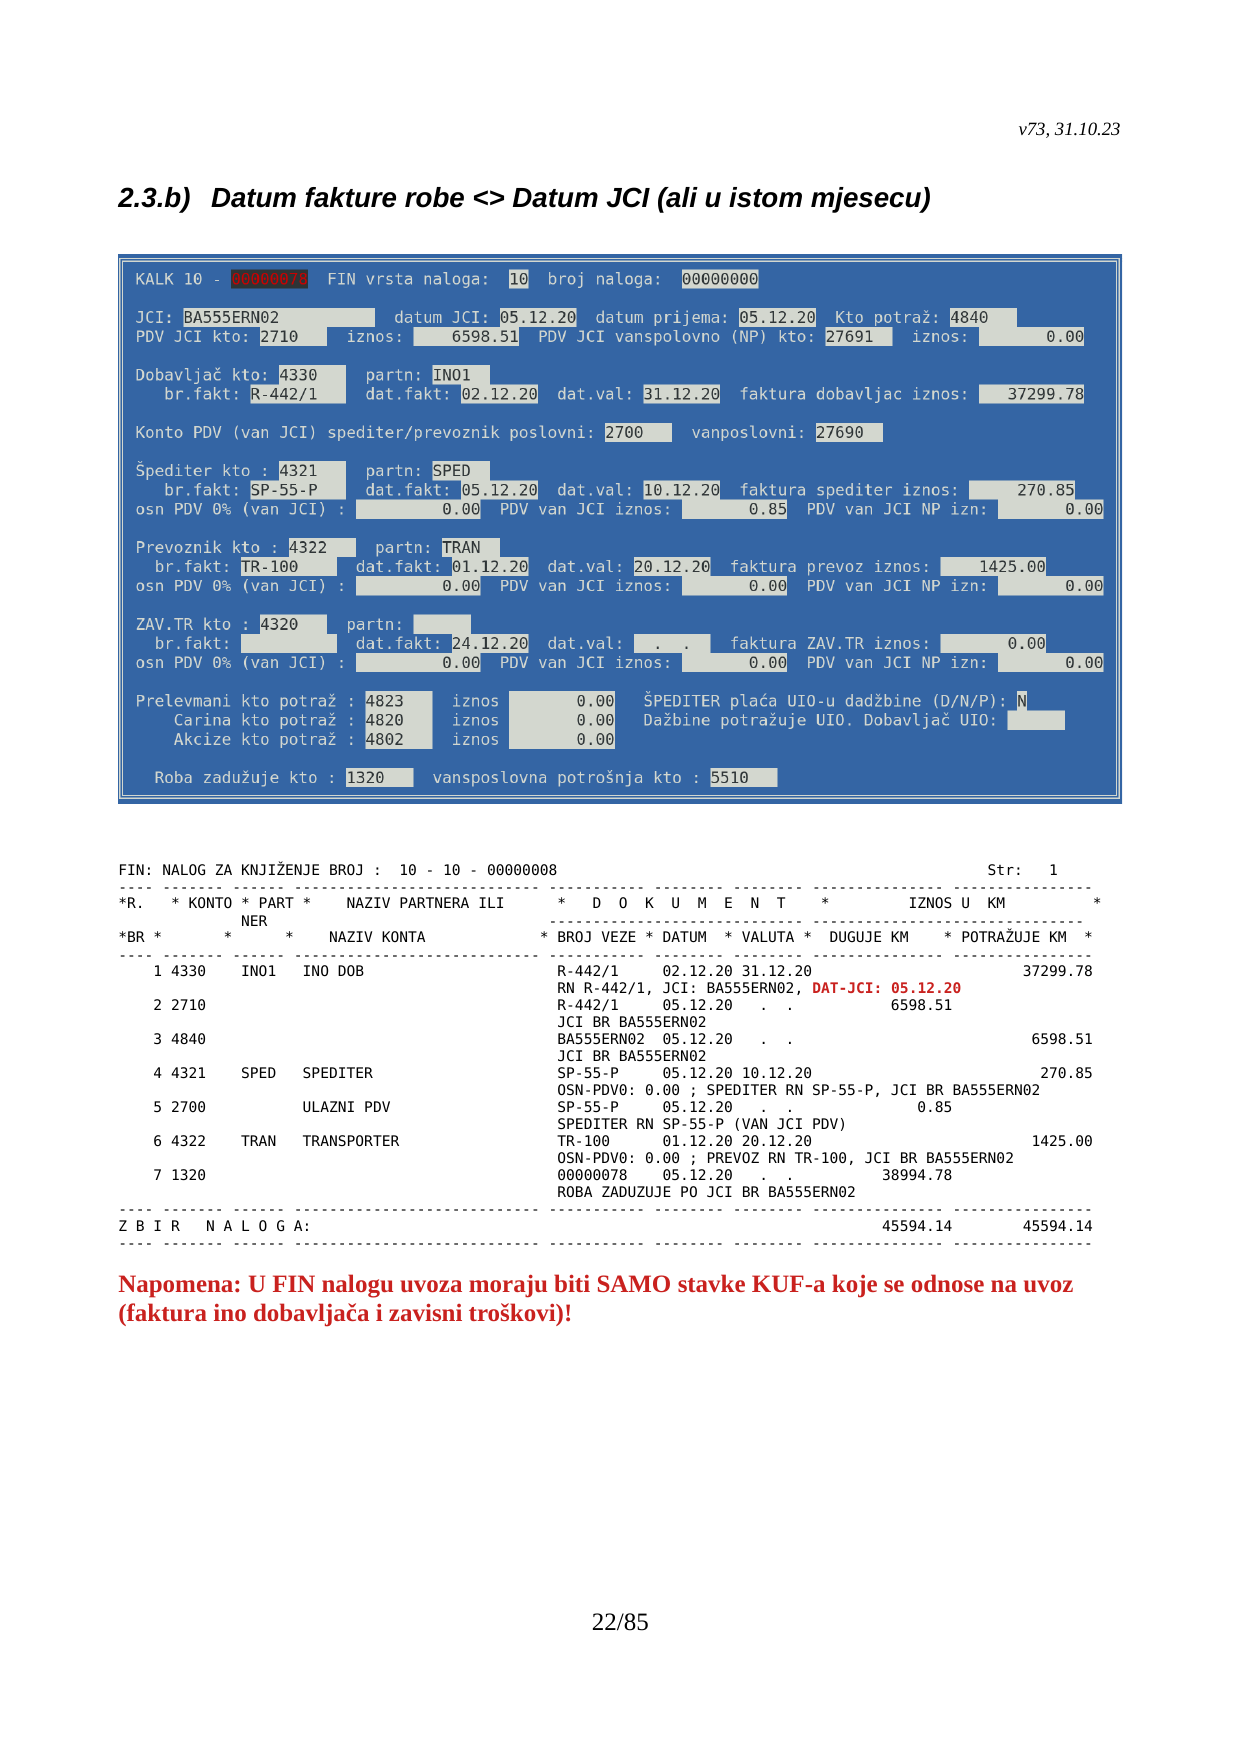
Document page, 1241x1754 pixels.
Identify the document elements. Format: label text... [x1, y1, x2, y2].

text ROBA ZADUZUJE PO JCI BR BA555ERN02 [118, 1184, 1122, 1201]
text OSN-PDV0: 0.00 ; SPEDITER RN SP-55-P, JCI BR BA555ERN02 [118, 1082, 1122, 1099]
text OSN-PDV0: 0.00 ; PREVOZ RN TR-100, JCI BR BA555ERN02 [118, 1150, 1122, 1167]
text RN R-442/1, JCI: BA555ERN02, DAT-JCI: 05.12.20 [118, 980, 1122, 997]
text Z B I R N A L O G A: 45594.14 45594.14 [118, 1218, 1122, 1235]
text 6 4322 TRAN TRANSPORTER TR-100 01.12.20 20.12.20 1425.00 [118, 1133, 1122, 1150]
text NER ----------------------------- ------------------------------- [118, 912, 1122, 929]
text *BR * * * NAZIV KONTA * BROJ VEZE * DATUM * VALUTA * DUGUJE KM * POTRAŽUJE KM * [118, 929, 1122, 946]
text FIN: NALOG ZA KNJIŽENJE BROJ : 10 - 10 - 00000008 Str: 1 [118, 861, 1122, 878]
text 4 4321 SPED SPEDITER SP-55-P 05.12.20 10.12.20 270.85 [118, 1065, 1122, 1082]
text ---- ------- ------ ---------------------------- ----------- -------- -------- --------------- ---------------- [118, 1201, 1122, 1218]
text 2 2710 R-442/1 05.12.20 . . 6598.51 [118, 997, 1122, 1014]
text ---- ------- ------ ---------------------------- ----------- -------- -------- --------------- ---------------- [118, 878, 1122, 895]
text JCI BR BA555ERN02 [118, 1014, 1122, 1031]
text 3 4840 BA555ERN02 05.12.20 . . 6598.51 [118, 1031, 1122, 1048]
text 1 4330 INO1 INO DOB R-442/1 02.12.20 31.12.20 37299.78 [118, 963, 1122, 980]
text ---- ------- ------ ---------------------------- ----------- -------- -------- --------------- ---------------- [118, 1235, 1122, 1252]
text *R. * KONTO * PART * NAZIV PARTNERA ILI * D O K U M E N T * IZNOS U KM * [118, 895, 1122, 912]
text 5 2700 ULAZNI PDV SP-55-P 05.12.20 . . 0.85 [118, 1099, 1122, 1116]
text Napomena: U FIN nalogu uvoza moraju biti SAMO stavke KUF-a koje se odnose na uvoz (faktura ino dobavljača i zavisni troškovi)! [118, 1269, 1122, 1326]
text JCI BR BA555ERN02 [118, 1048, 1122, 1065]
text 7 1320 00000078 05.12.20 . . 38994.78 [118, 1167, 1122, 1184]
subtitle Datum fakture robe <> Datum JCI (ali u istom mjesecu) [118, 182, 1122, 213]
text SPEDITER RN SP-55-P (VAN JCI PDV) [118, 1116, 1122, 1133]
text ---- ------- ------ ---------------------------- ----------- -------- -------- --------------- ---------------- [118, 946, 1122, 963]
picture [118, 254, 1123, 804]
